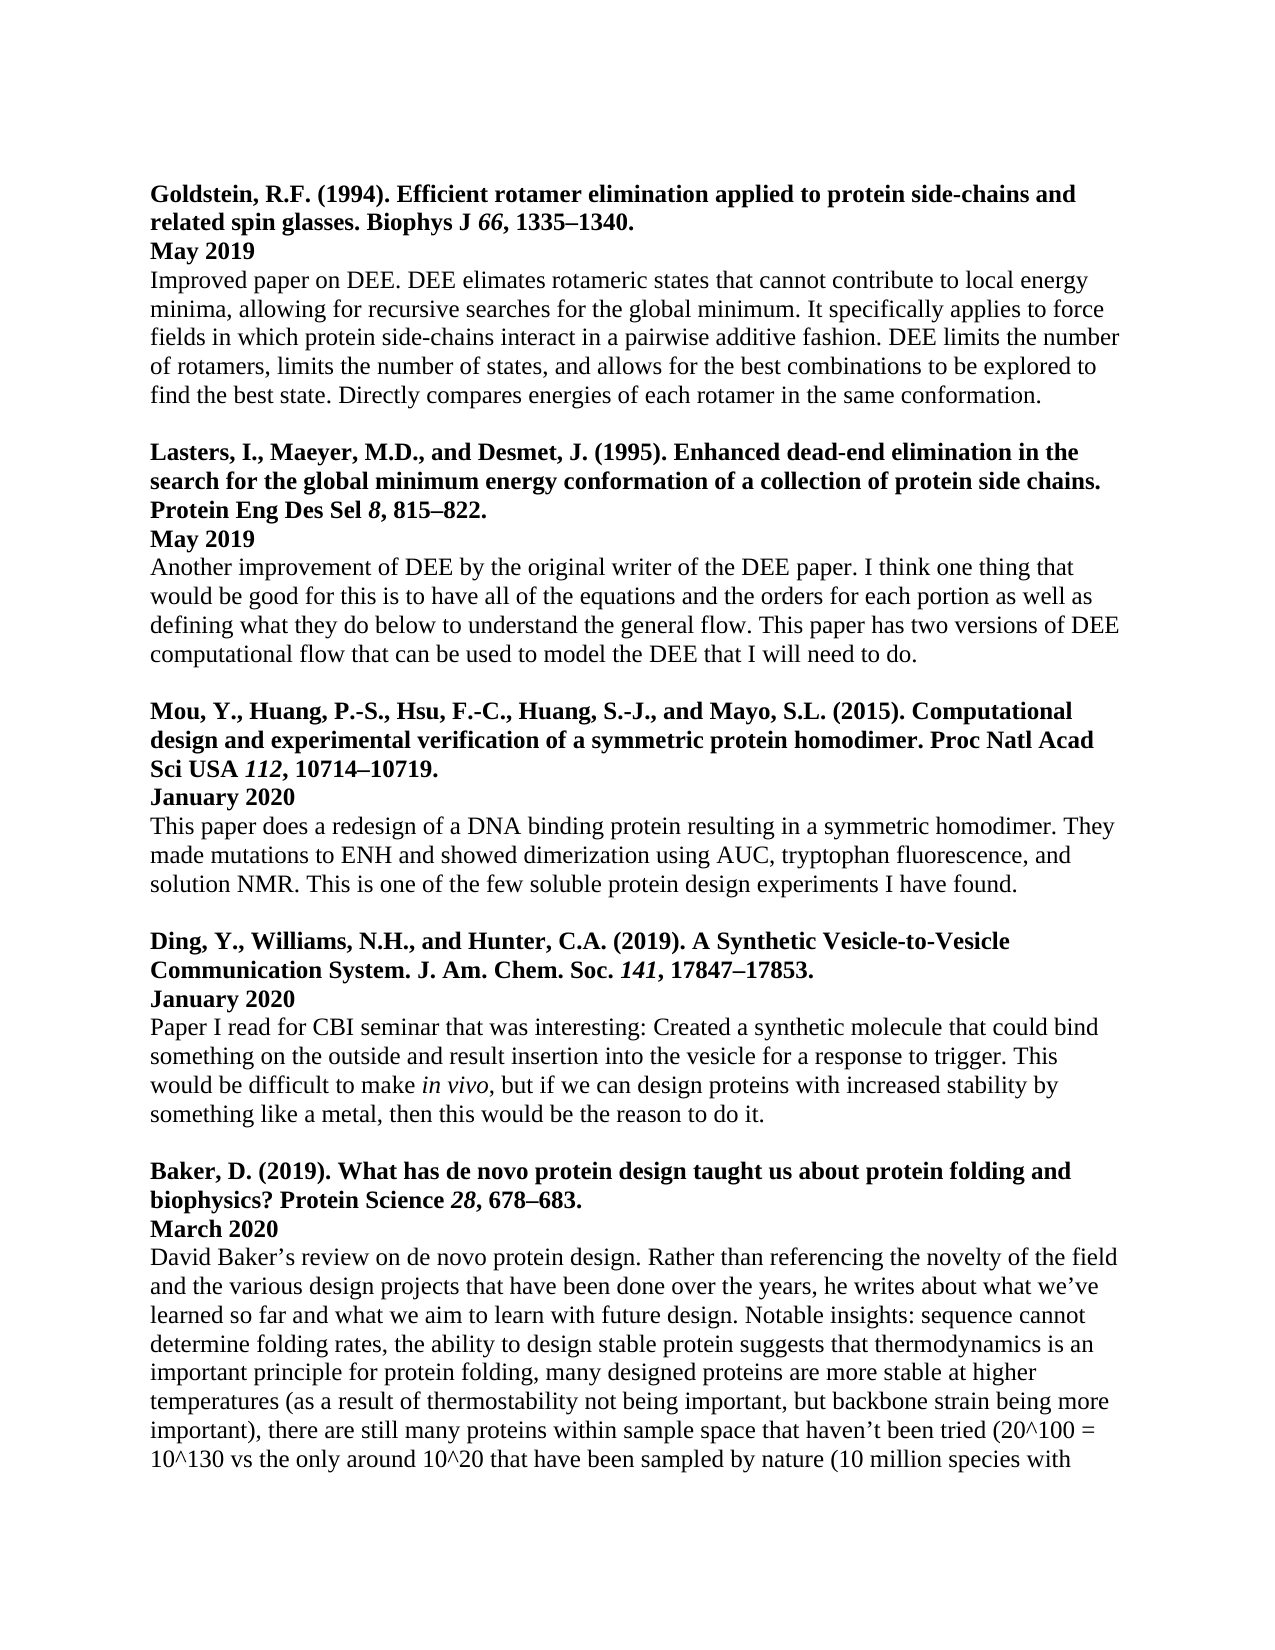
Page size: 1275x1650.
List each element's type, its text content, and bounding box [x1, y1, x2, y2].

text Improved paper on DEE. DEE elimates rotameric states that cannot contribute to local energy minima, allowing for recursive searches for the global minimum. It specifically applies to force fields in which protein side-chains interact in a pairwise additive fashion. DEE limits the number of rotamers, limits the number of states, and allows for the best combinations to be explored to find the best state. Directly compares energies of each rotamer in the same conformation. [150, 265, 1125, 409]
text January 2020 [150, 782, 1125, 811]
text Lasters, I., Maeyer, M.D., and Desmet, J. (1995). Enhanced dead-end elimination in the search for the global minimum energy conformation of a collection of protein side chains. Protein Eng Des Sel 8, 815–822. [150, 437, 1125, 524]
text Ding, Y., Williams, N.H., and Hunter, C.A. (2019). A Synthetic Vesicle-to-Vesicle Communication System. J. Am. Chem. Soc. 141, 17847–17853. [150, 926, 1125, 984]
text Another improvement of DEE by the original writer of the DEE paper. I think one thing that would be good for this is to have all of the equations and the orders for each portion as well as defining what they do below to understand the general flow. This paper has two versions of DEE computational flow that can be used to model the DEE that I will need to do. [150, 552, 1125, 667]
text Goldstein, R.F. (1994). Efficient rotamer elimination applied to protein side-chains and related spin glasses. Biophys J 66, 1335–1340. [150, 179, 1125, 236]
text This paper does a redesign of a DNA binding protein resulting in a symmetric homodimer. They made mutations to ENH and showed dimerization using AUC, tryptophan fluorescence, and solution NMR. This is one of the few soluble protein design experiments I have found. [150, 811, 1125, 897]
text March 2020 [150, 1214, 1125, 1242]
text May 2019 [150, 524, 1125, 552]
text Paper I read for CBI seminar that was interesting: Created a synthetic molecule that could bind something on the outside and result insertion into the vesicle for a response to trigger. This would be difficult to make in vivo, but if we can design proteins with increased stability by something like a metal, then this would be the reason to do it. [150, 1012, 1125, 1127]
text David Baker’s review on de novo protein design. Rather than referencing the novelty of the field and the various design projects that have been done over the years, he writes about what we’ve learned so far and what we aim to learn with future design. Notable insights: sequence cannot determine folding rates, the ability to design stable protein suggests that thermodynamics is an important principle for protein folding, many designed proteins are more stable at higher temperatures (as a result of thermostability not being important, but backbone strain being more important), there are still many proteins within sample space that haven’t been tried (20^100 = 10^130 vs the only around 10^20 that have been sampled by nature (10 million species with [150, 1242, 1125, 1472]
text Baker, D. (2019). What has de novo protein design taught us about protein folding and biophysics? Protein Science 28, 678–683. [150, 1156, 1125, 1214]
text May 2019 [150, 236, 1125, 265]
text January 2020 [150, 984, 1125, 1012]
text Mou, Y., Huang, P.-S., Hsu, F.-C., Huang, S.-J., and Mayo, S.L. (2015). Computational design and experimental verification of a symmetric protein homodimer. Proc Natl Acad Sci USA 112, 10714–10719. [150, 696, 1125, 782]
